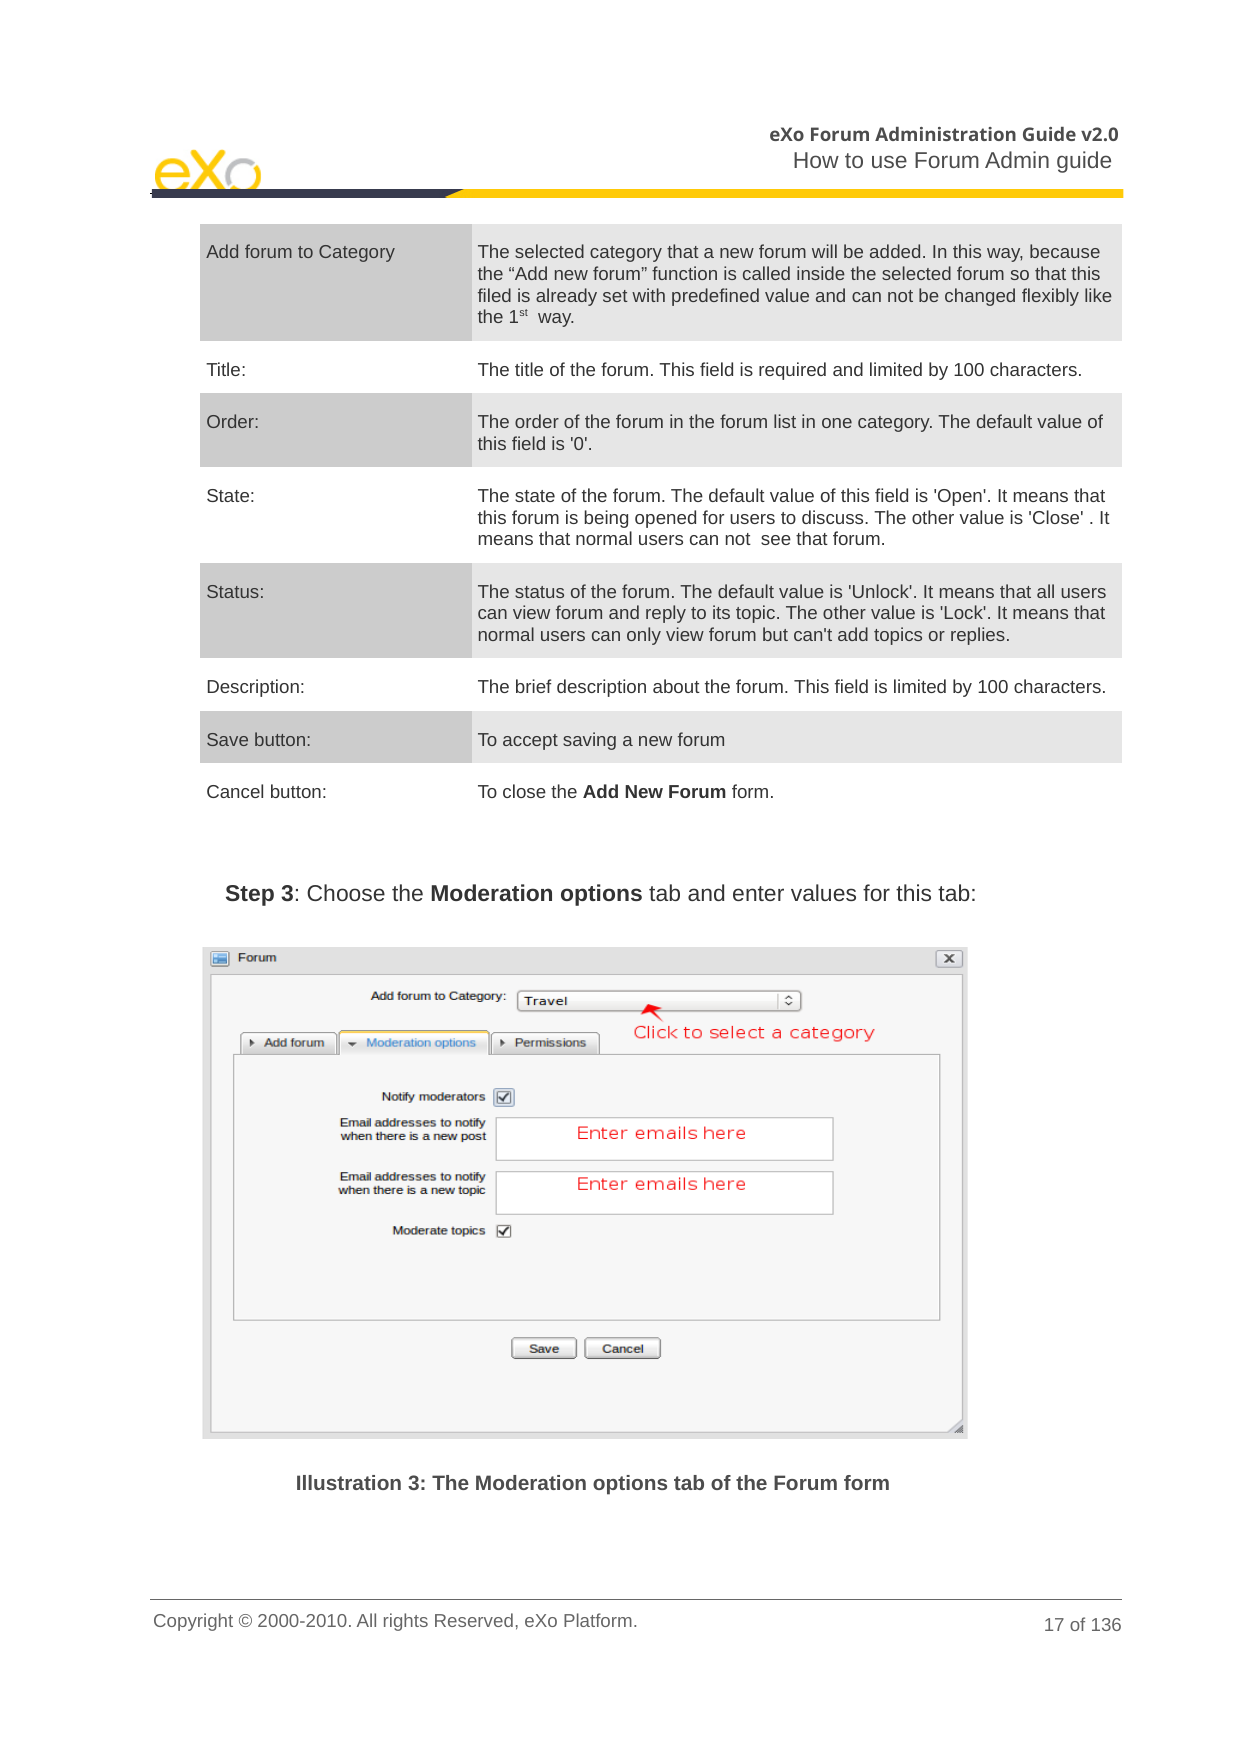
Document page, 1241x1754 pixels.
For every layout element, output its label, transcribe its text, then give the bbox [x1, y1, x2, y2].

table_header Add forum to Category [200, 224, 472, 341]
table_header The selected category that a new forum will be added. In this way, because the “Add new forum” function is called inside the selected forum so that this filed is already set with predefined value and can not be changed flexibly like the 1st way. [472, 224, 1122, 341]
table_cell The order of the forum in the forum list in one category. The default value of this field is '0'. [472, 393, 1122, 467]
table_cell Order: [200, 393, 472, 467]
picture [202, 947, 968, 1439]
picture [151, 149, 1124, 198]
table_cell The brief description about the forum. This field is limited by 100 characters. [472, 659, 1122, 711]
table_cell Status: [200, 563, 472, 658]
table_cell To accept saving a new forum [472, 711, 1122, 763]
text Illustration 3: The Moderation options tab of the Forum form [173, 997, 1013, 1494]
list Step 3: Choose the Moderation options tab and enter values for this tab: [187, 880, 1122, 906]
table_cell To close the Add New Forum form. [472, 764, 1122, 816]
table_cell Cancel button: [200, 764, 472, 816]
table_cell Description: [200, 659, 472, 711]
table_cell Save button: [200, 711, 472, 763]
table_cell The title of the forum. This field is required and limited by 100 characters. [472, 341, 1122, 393]
table_cell The status of the forum. The default value is 'Unlock'. It means that all users can view forum and reply to its topic. The other value is 'Lock'. It means that normal users can only view forum but can't add topics or replies. [472, 563, 1122, 658]
table_cell State: [200, 467, 472, 563]
table_cell Title: [200, 341, 472, 393]
table_cell The state of the forum. The default value of this field is 'Open'. It means that this forum is being opened for users to discuss. The other value is 'Close' . It means that normal users can not see that forum. [472, 467, 1122, 563]
